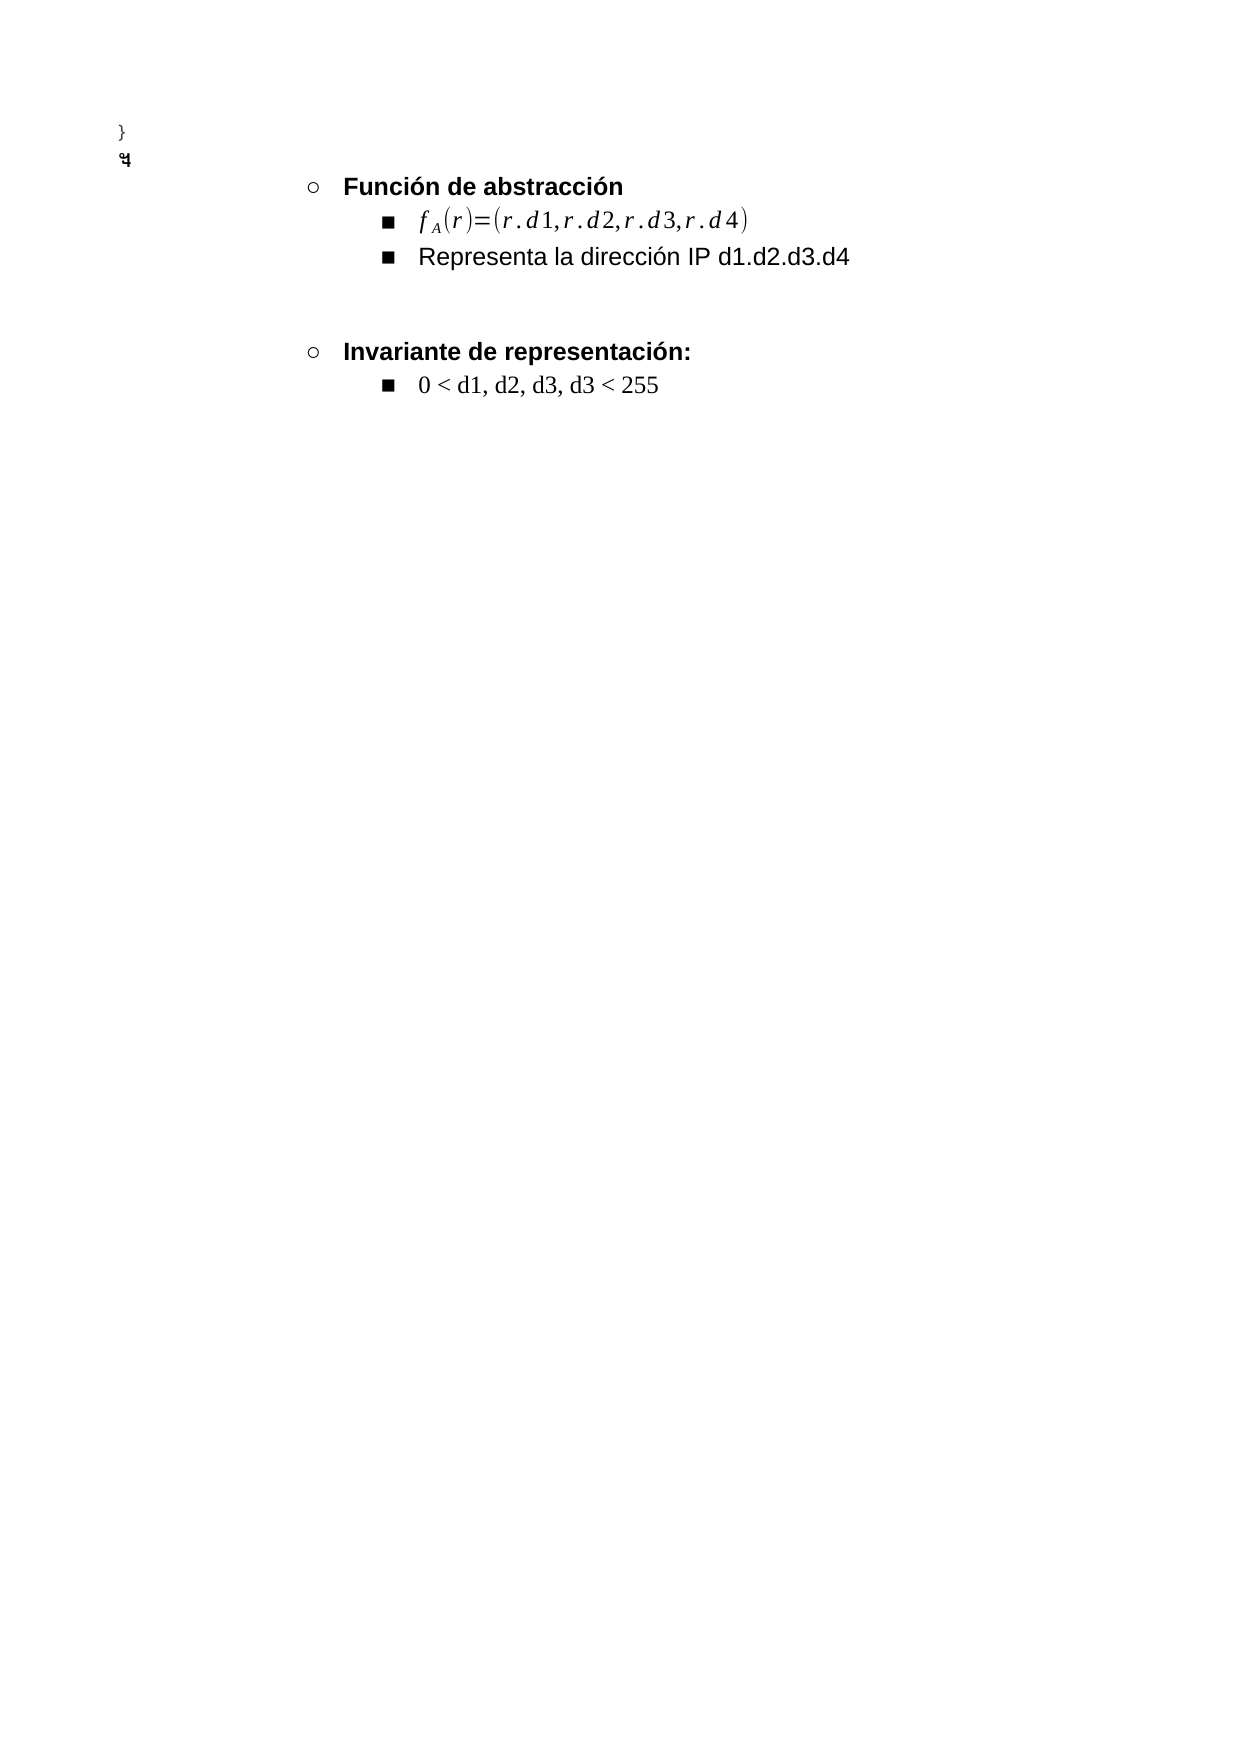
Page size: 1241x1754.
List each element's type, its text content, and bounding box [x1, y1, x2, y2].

list Función de abstracción [306, 172, 1122, 201]
list Invariante de representación: [306, 337, 1122, 366]
text  [118, 144, 1122, 172]
text } [118, 118, 1122, 144]
list Representa la dirección IP d1.d2.d3.d4 [381, 242, 1122, 270]
list 0 < d1, d2, d3, d3 < 255 [381, 370, 1122, 399]
